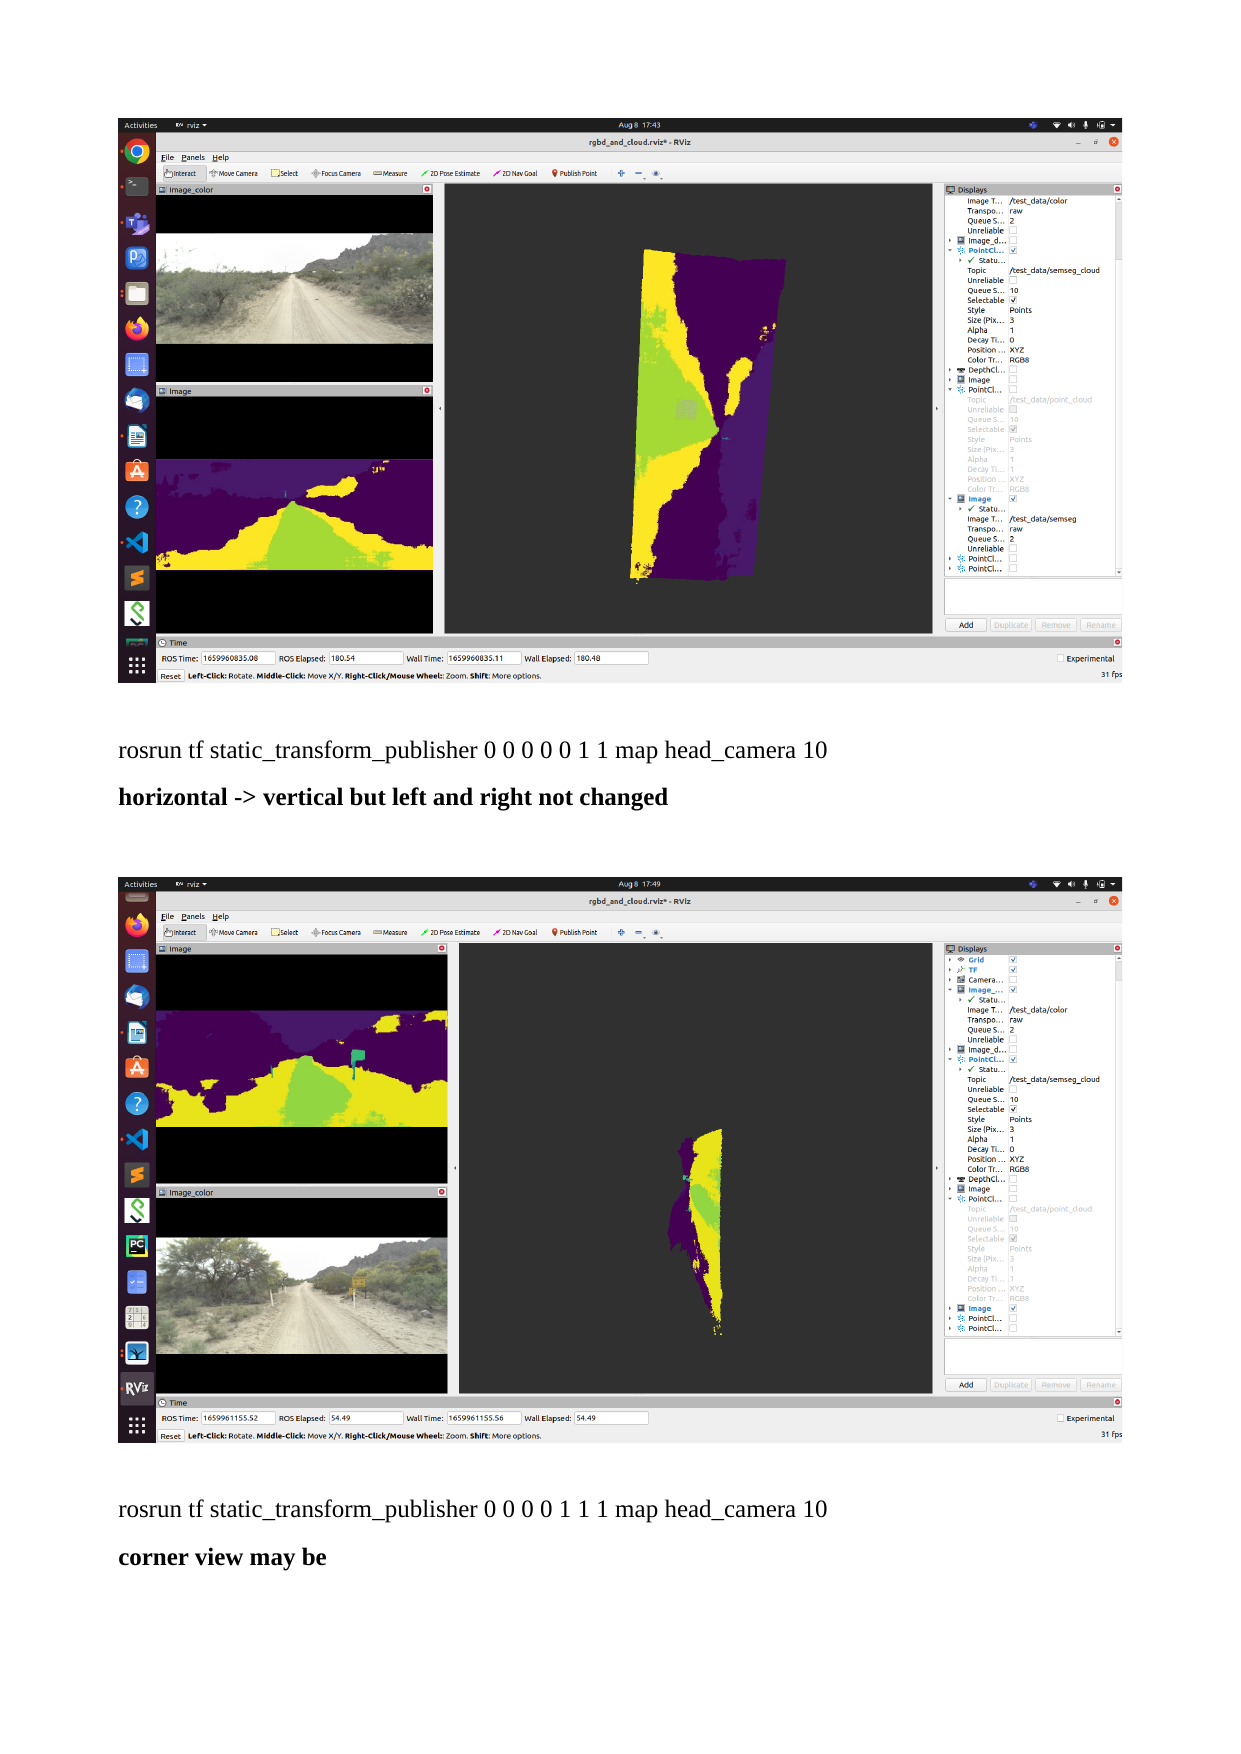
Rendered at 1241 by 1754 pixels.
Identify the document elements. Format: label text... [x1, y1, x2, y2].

text horizontal -> vertical but left and right not changed [118, 782, 1122, 811]
text rosrun tf static_transform_publisher 0 0 0 0 0 1 1 map head_camera 10 [118, 735, 1122, 763]
text rosrun tf static_transform_publisher 0 0 0 0 1 1 1 map head_camera 10 [118, 1494, 1122, 1523]
text corner view may be [118, 1542, 1122, 1570]
picture [118, 877, 1123, 1443]
picture [118, 118, 1123, 683]
